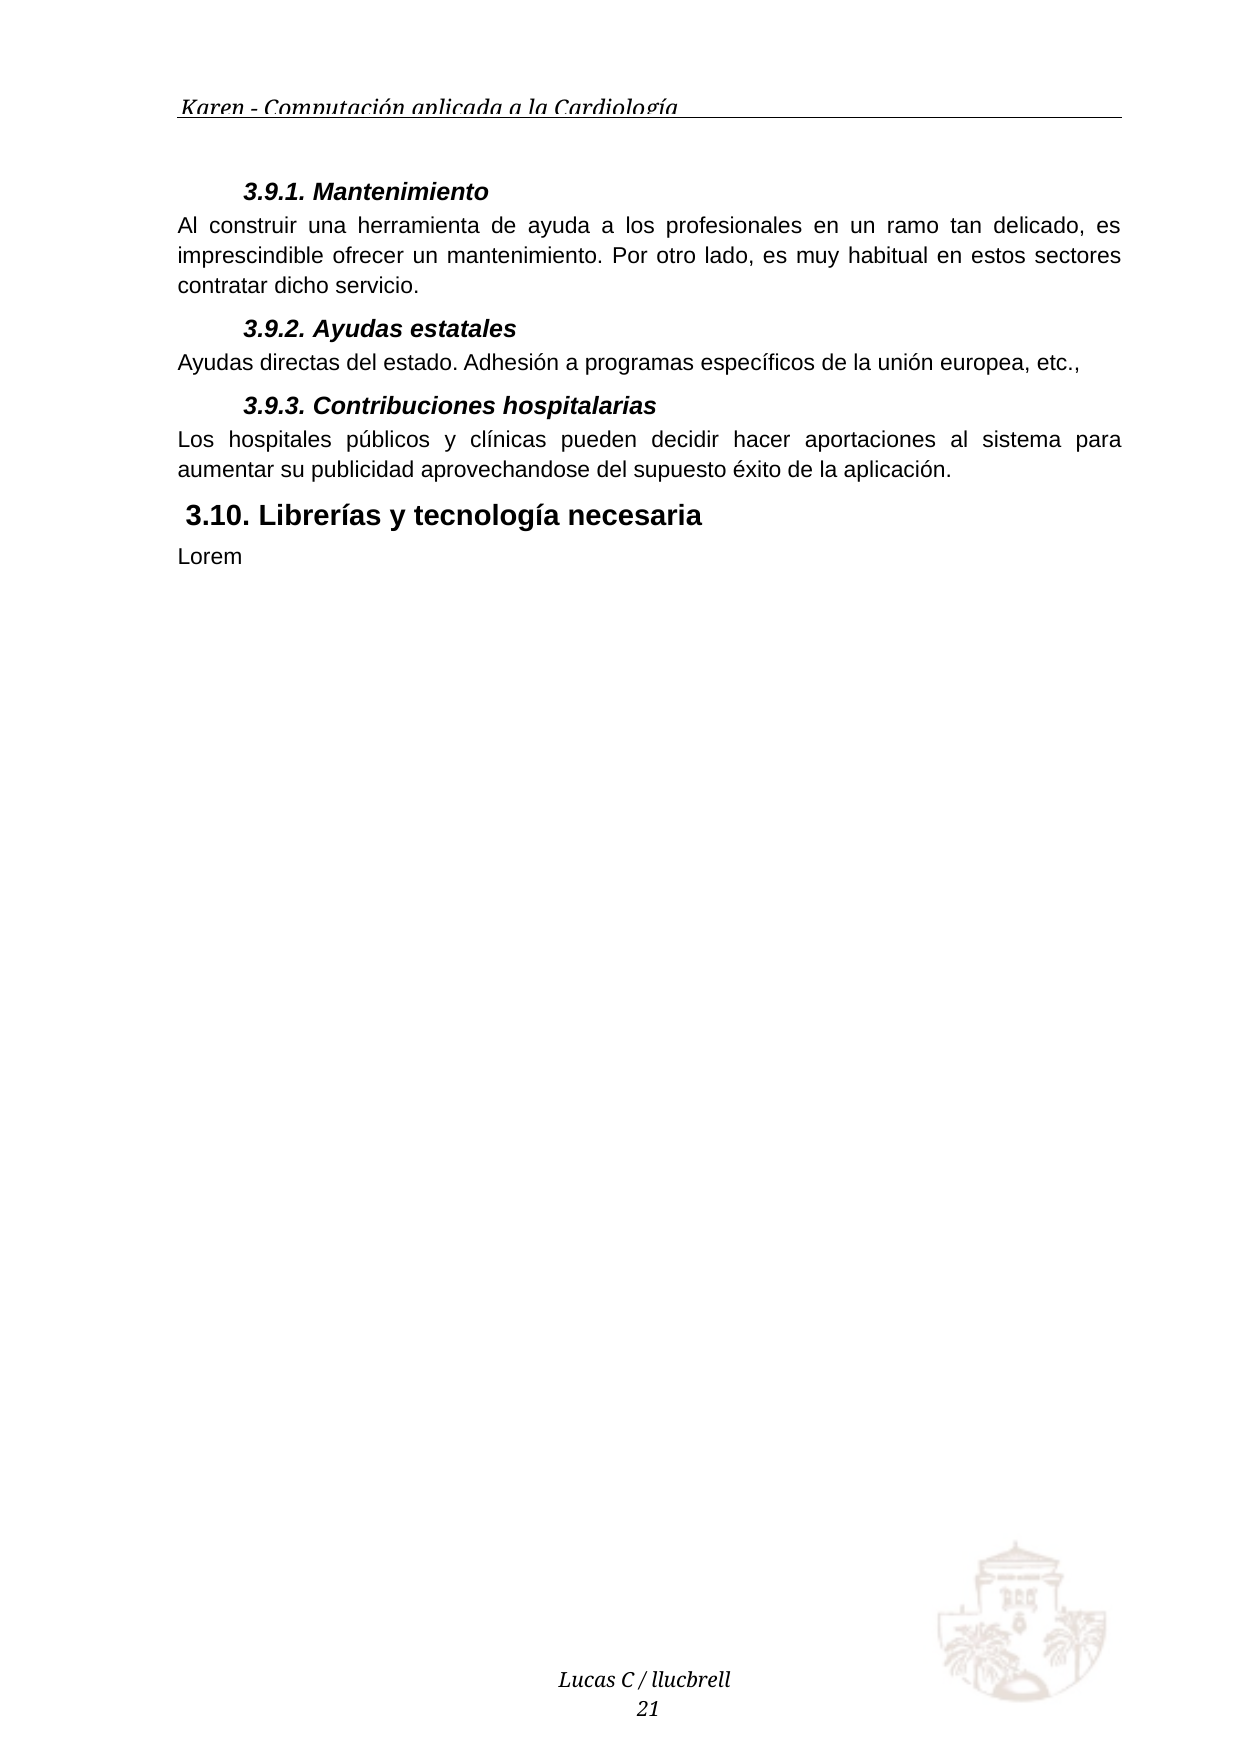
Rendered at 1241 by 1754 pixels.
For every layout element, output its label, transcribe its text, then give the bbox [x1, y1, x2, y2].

text Los hospitales públicos y clínicas pueden decidir hacer aportaciones al sistema para aumentar su publicidad aprovechandose del supuesto éxito de la aplicación. [177, 426, 1122, 482]
text Lorem [177, 543, 1122, 569]
list Ayudas estatales [177, 314, 1122, 343]
text Ayudas directas del estado. Adhesión a programas específicos de la unión europea, etc., [177, 349, 1122, 375]
list Mantenimiento [177, 177, 1122, 206]
text Al construir una herramienta de ayuda a los profesionales en un ramo tan delicado, es imprescindible ofrecer un mantenimiento. Por otro lado, es muy habitual en estos sectores contratar dicho servicio. [177, 212, 1122, 298]
list Contribuciones hospitalarias [177, 391, 1122, 419]
list Librerías y tecnología necesaria [177, 498, 1122, 531]
